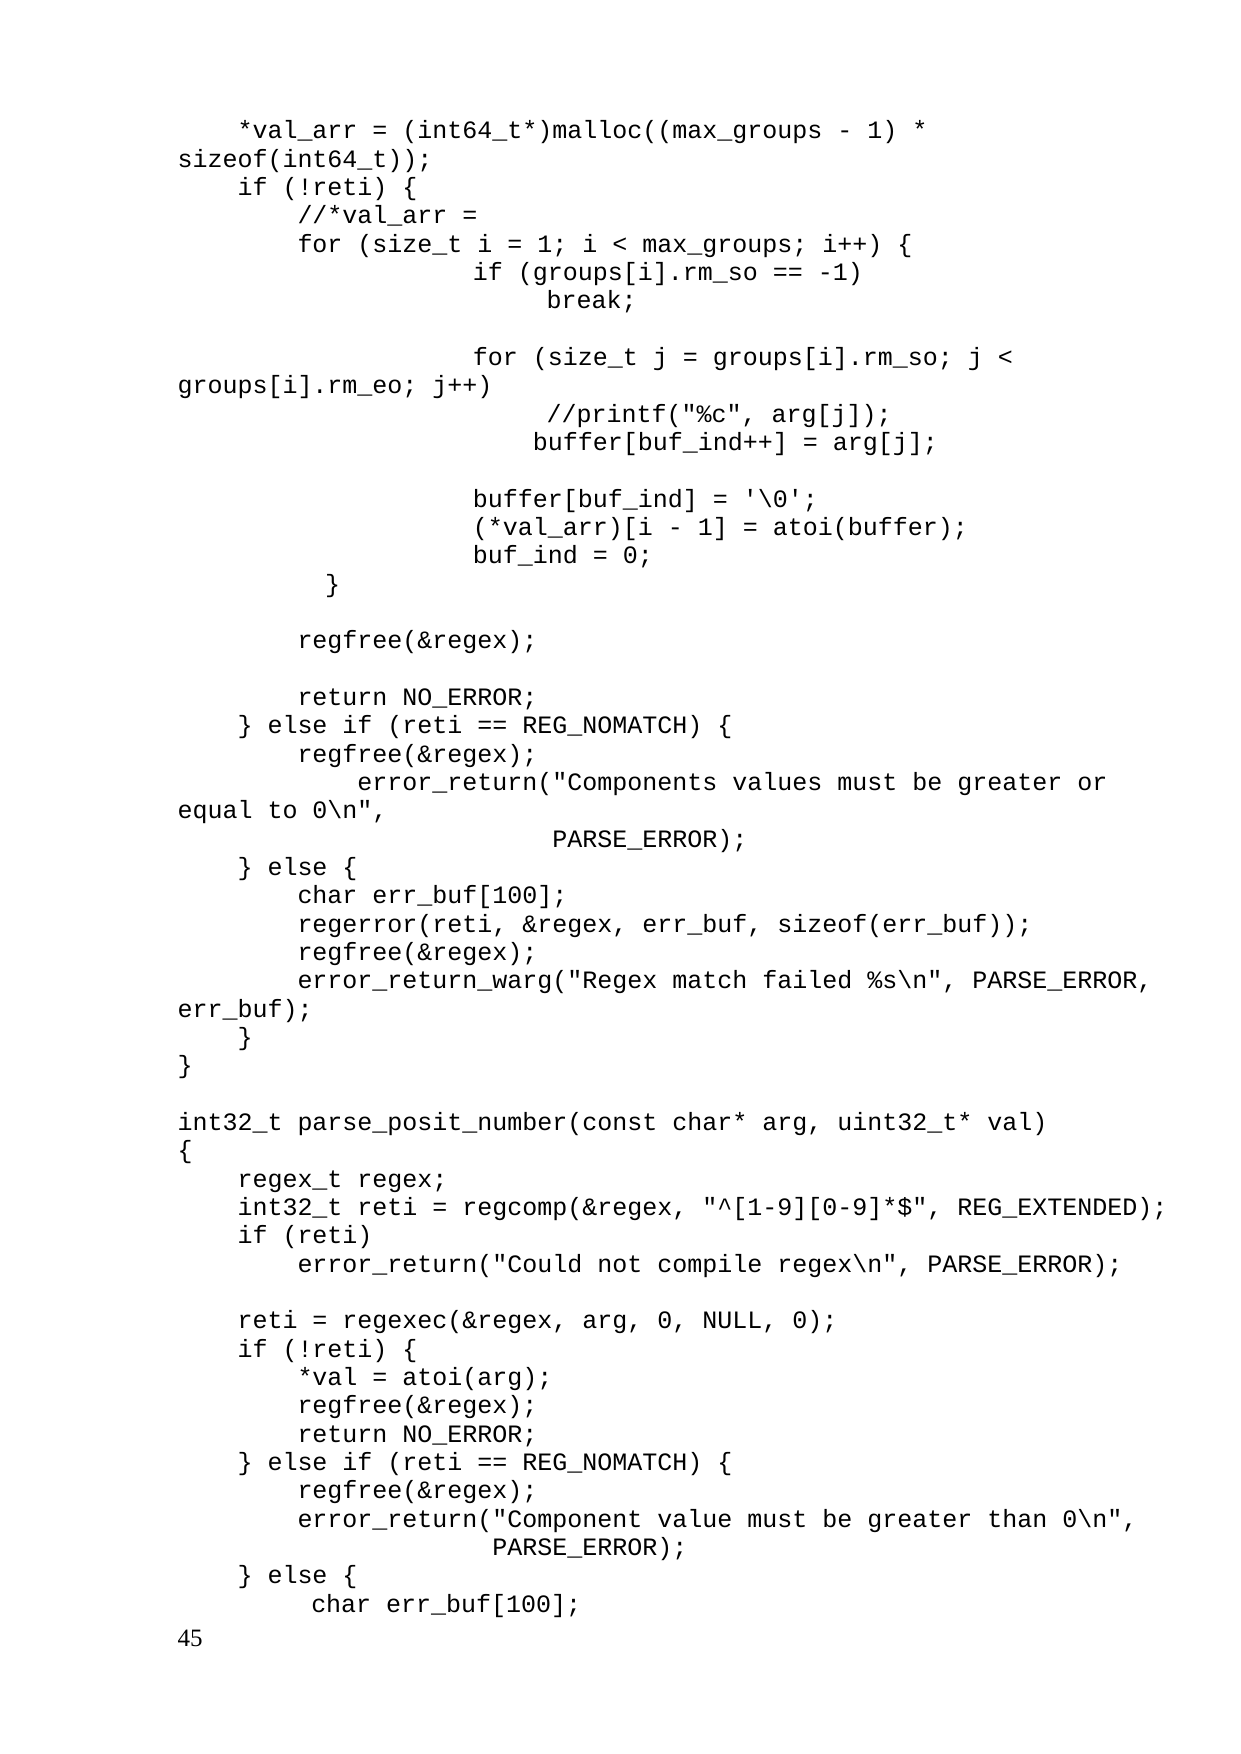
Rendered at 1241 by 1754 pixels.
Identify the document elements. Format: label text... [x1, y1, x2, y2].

text reti = regexec(&regex, arg, 0, NULL, 0); [177, 1308, 1181, 1336]
text } [177, 571, 1181, 600]
text regfree(&regex); [177, 940, 1181, 968]
text for (size_t j = groups[i].rm_so; j < groups[i].rm_eo; j++) [177, 345, 1181, 401]
text PARSE_ERROR); [177, 826, 1181, 855]
text break; [177, 288, 1181, 316]
text regfree(&regex); [177, 741, 1181, 770]
text return NO_ERROR; [177, 685, 1181, 713]
text error_return("Component value must be greater than 0\n", [177, 1506, 1181, 1535]
text PARSE_ERROR); [177, 1535, 1181, 1563]
text } else { [177, 855, 1181, 883]
text if (!reti) { [177, 175, 1181, 203]
text int32_t parse_posit_number(const char* arg, uint32_t* val) [177, 1110, 1181, 1138]
text //*val_arr = [177, 203, 1181, 231]
text buf_ind = 0; [177, 543, 1181, 571]
text if (reti) [177, 1223, 1181, 1251]
text error_return("Components values must be greater or equal to 0\n", [177, 770, 1181, 826]
text } [177, 1025, 1181, 1053]
text regerror(reti, &regex, err_buf, sizeof(err_buf)); [177, 911, 1181, 940]
text *val = atoi(arg); [177, 1365, 1181, 1393]
text char err_buf[100]; [177, 1591, 1181, 1620]
text *val_arr = (int64_t*)malloc((max_groups - 1) * sizeof(int64_t)); [177, 118, 1181, 175]
text if (groups[i].rm_so == -1) [177, 260, 1181, 288]
text { [177, 1138, 1181, 1166]
text int32_t reti = regcomp(&regex, "^[1-9][0-9]*$", REG_EXTENDED); [177, 1195, 1181, 1223]
text } else { [177, 1563, 1181, 1591]
text } [177, 1053, 1181, 1081]
text if (!reti) { [177, 1336, 1181, 1365]
text } else if (reti == REG_NOMATCH) { [177, 1450, 1181, 1478]
text buffer[buf_ind++] = arg[j]; [177, 430, 1181, 458]
text error_return_warg("Regex match failed %s\n", PARSE_ERROR, err_buf); [177, 968, 1181, 1025]
text regex_t regex; [177, 1166, 1181, 1195]
text } else if (reti == REG_NOMATCH) { [177, 713, 1181, 741]
text return NO_ERROR; [177, 1421, 1181, 1450]
text regfree(&regex); [177, 628, 1181, 656]
text (*val_arr)[i - 1] = atoi(buffer); [177, 515, 1181, 543]
text buffer[buf_ind] = '\0'; [177, 486, 1181, 515]
text regfree(&regex); [177, 1393, 1181, 1421]
text regfree(&regex); [177, 1478, 1181, 1506]
text for (size_t i = 1; i < max_groups; i++) { [177, 231, 1181, 260]
text //printf("%c", arg[j]); [177, 401, 1181, 430]
text char err_buf[100]; [177, 883, 1181, 911]
text error_return("Could not compile regex\n", PARSE_ERROR); [177, 1251, 1181, 1280]
